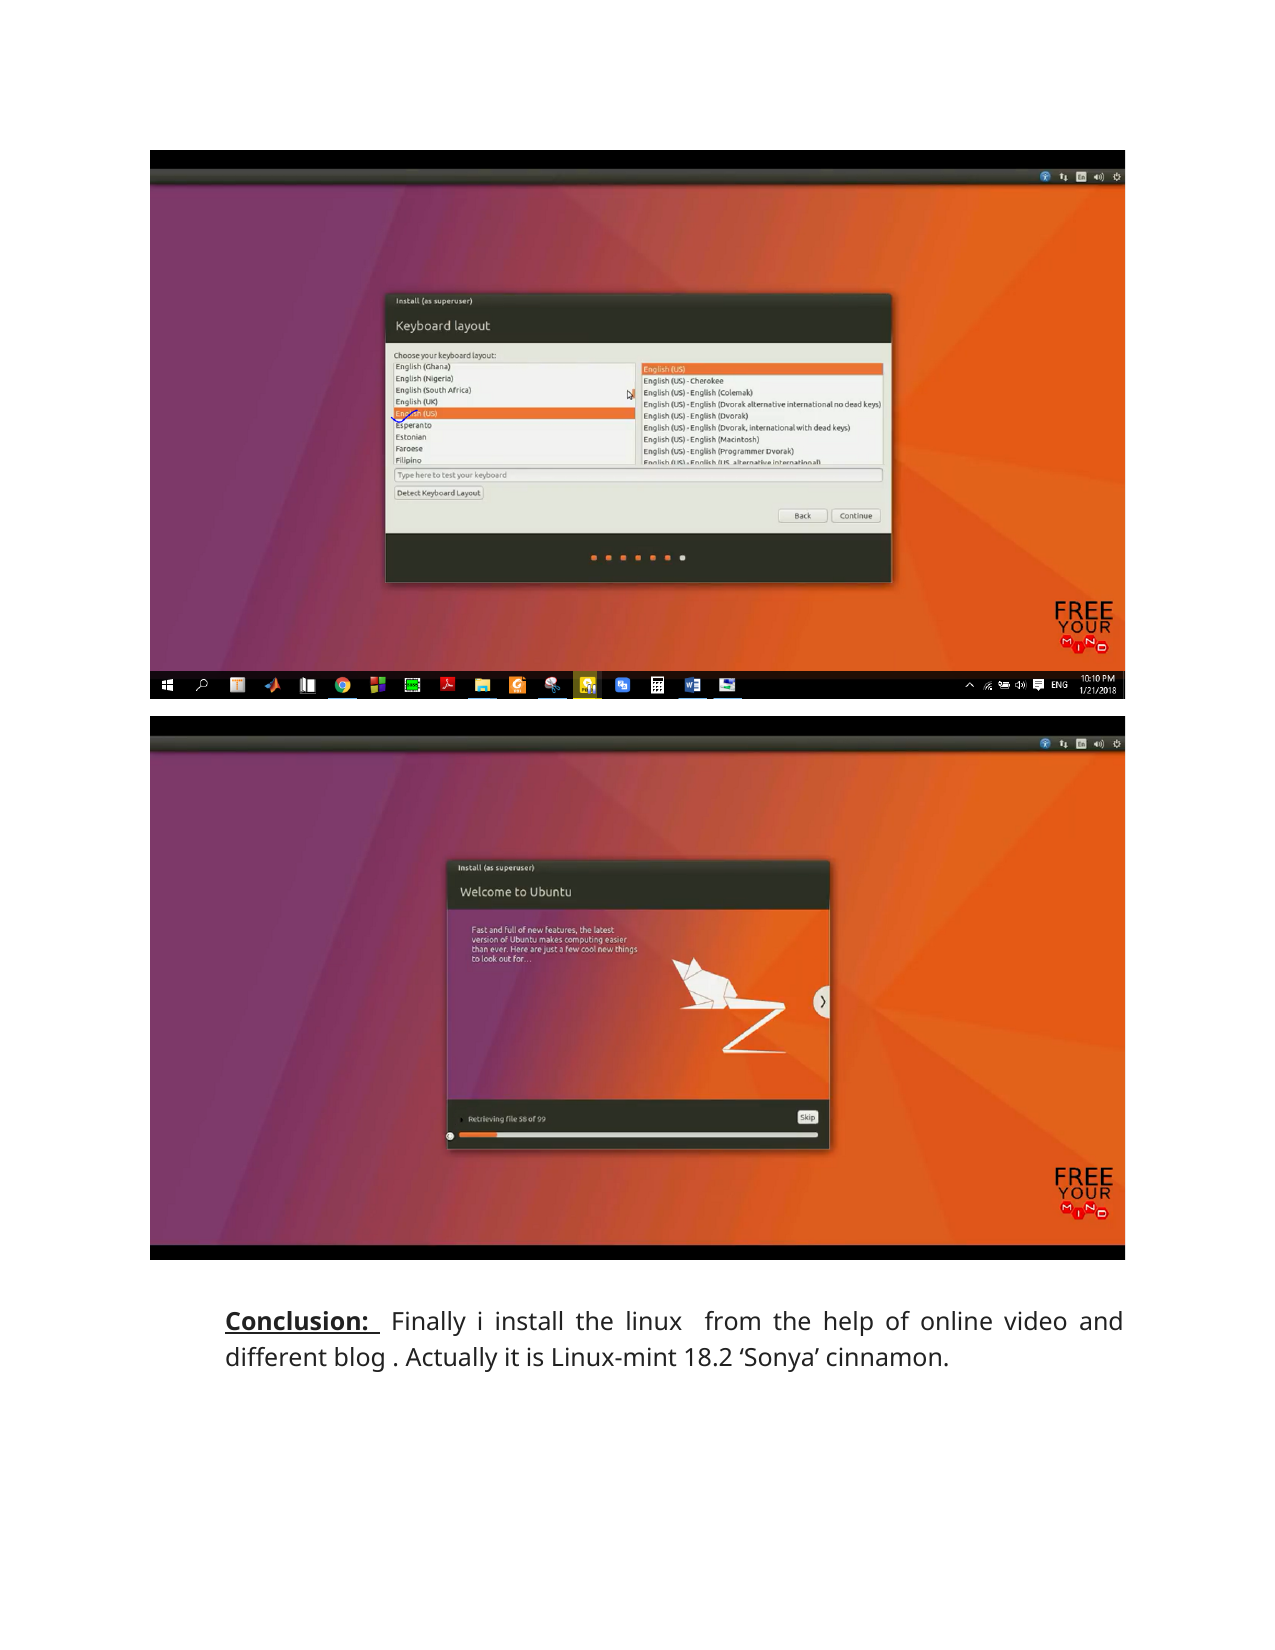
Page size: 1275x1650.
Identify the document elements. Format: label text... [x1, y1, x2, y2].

list Conclusion: Finally i install the linux from the help of online video and different blog . Actually it is Linux-mint 18.2 ‘Sonya’ cinnamon. [225, 1303, 1125, 1374]
